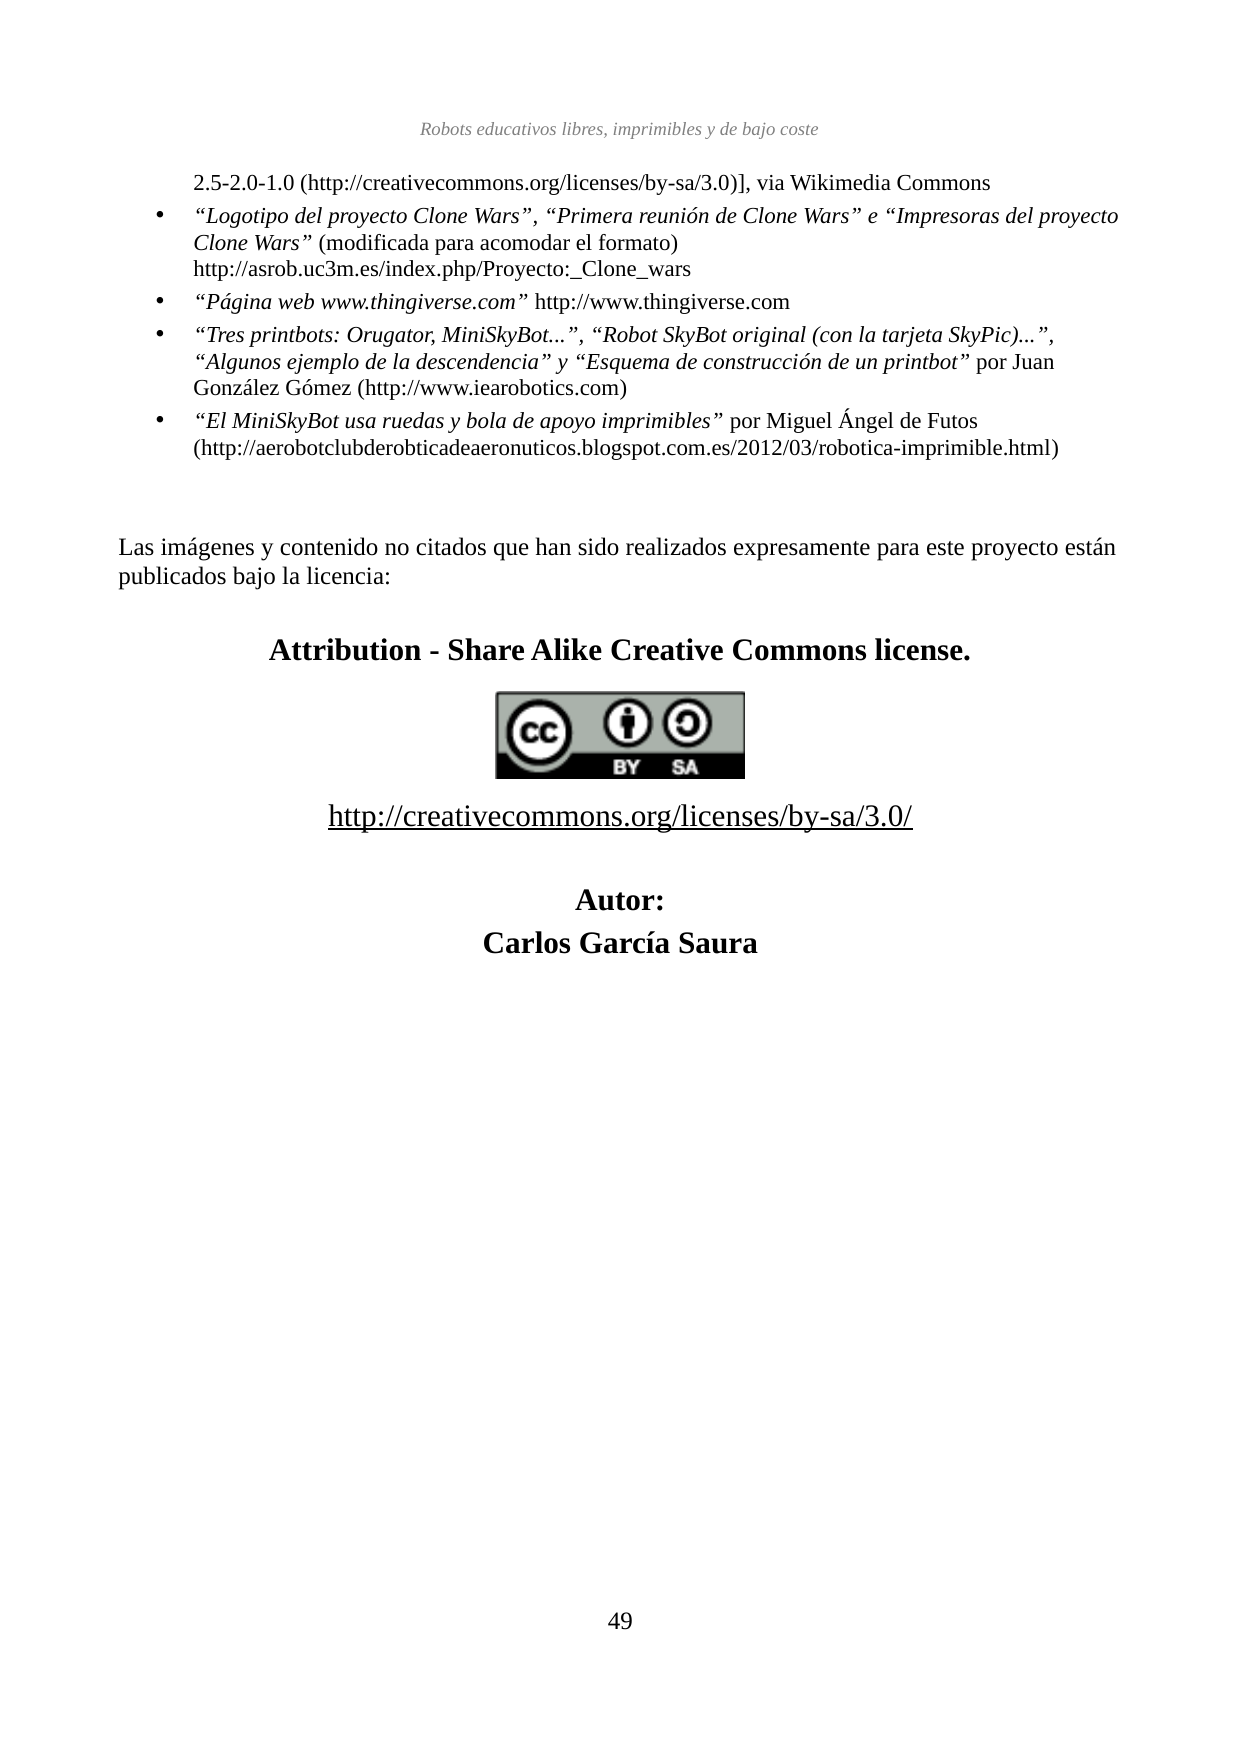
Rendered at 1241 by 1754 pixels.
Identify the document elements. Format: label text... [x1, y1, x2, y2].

text Autor: [118, 882, 1122, 917]
list “Logotipo del proyecto Clone Wars”, “Primera reunión de Clone Wars” e “Impresoras del proyecto Clone Wars” (modificada para acomodar el formato) http://asrob.uc3m.es/index.php/Proyecto:_Clone_wars [156, 202, 1122, 281]
picture [495, 691, 745, 779]
list 2.5-2.0-1.0 (http://creativecommons.org/licenses/by-sa/3.0)], via Wikimedia Commons [156, 169, 1122, 196]
text Carlos García Saura [118, 924, 1122, 960]
list “Tres printbots: Orugator, MiniSkyBot...”, “Robot SkyBot original (con la tarjeta SkyPic)...”, “Algunos ejemplo de la descendencia” y “Esquema de construcción de un printbot” por Juan González Gómez (http://www.iearobotics.com) [156, 321, 1122, 401]
text Attribution - Share Alike Creative Commons license. [118, 631, 1122, 667]
list “Página web www.thingiverse.com” http://www.thingiverse.com [156, 288, 1122, 315]
text Las imágenes y contenido no citados que han sido realizados expresamente para este proyecto están publicados bajo la licencia: [118, 532, 1122, 590]
list “El MiniSkyBot usa ruedas y bola de apoyo imprimibles” por Miguel Ángel de Futos (http://aerobotclubderobticadeaeronuticos.blogspot.com.es/2012/03/robotica-imprimible.html) [156, 407, 1122, 460]
text http://creativecommons.org/licenses/by-sa/3.0/ [118, 674, 1122, 833]
